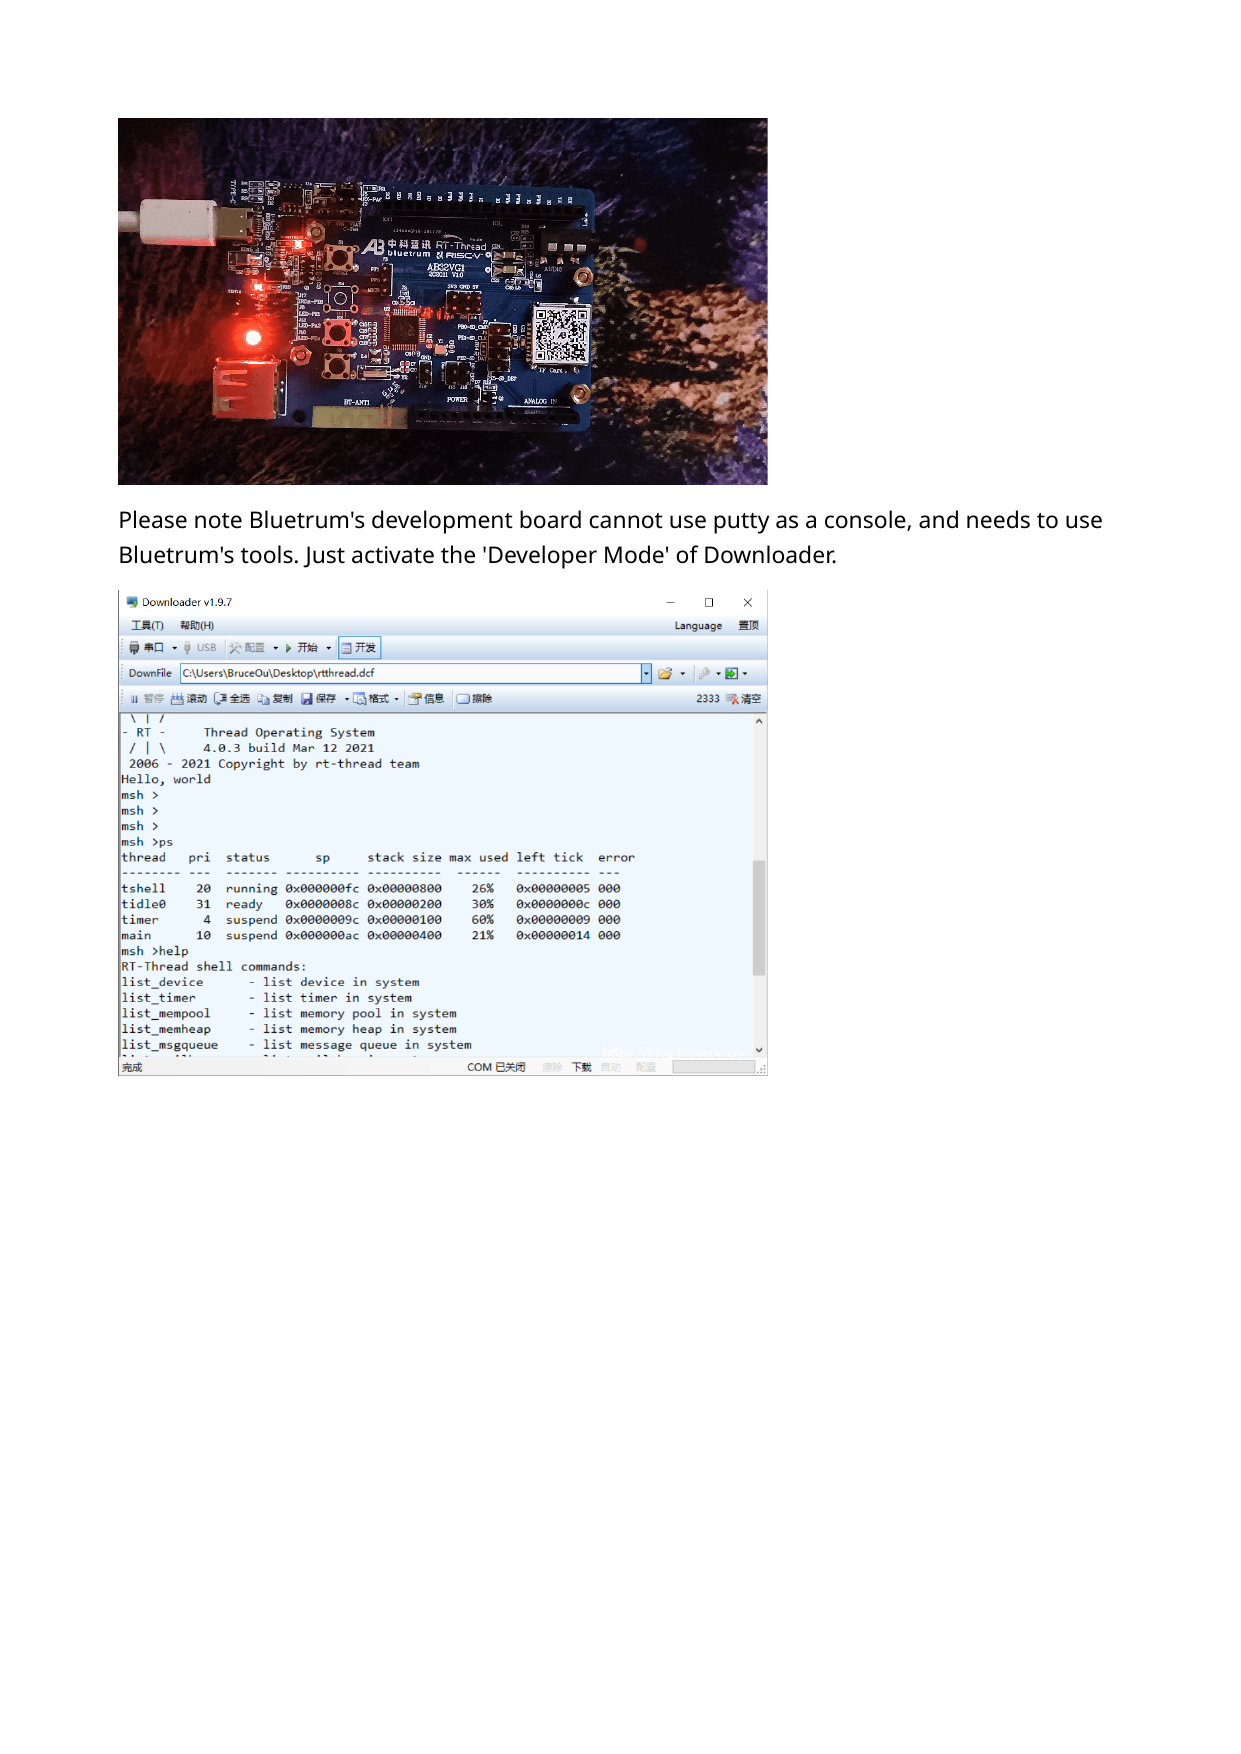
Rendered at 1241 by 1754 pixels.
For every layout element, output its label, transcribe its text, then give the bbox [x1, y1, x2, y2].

picture [118, 118, 768, 485]
picture [118, 590, 768, 1076]
text Please note Bluetrum's development board cannot use putty as a console, and needs to use Bluetrum's tools. Just activate the 'Developer Mode' of Downloader. [118, 503, 1122, 571]
